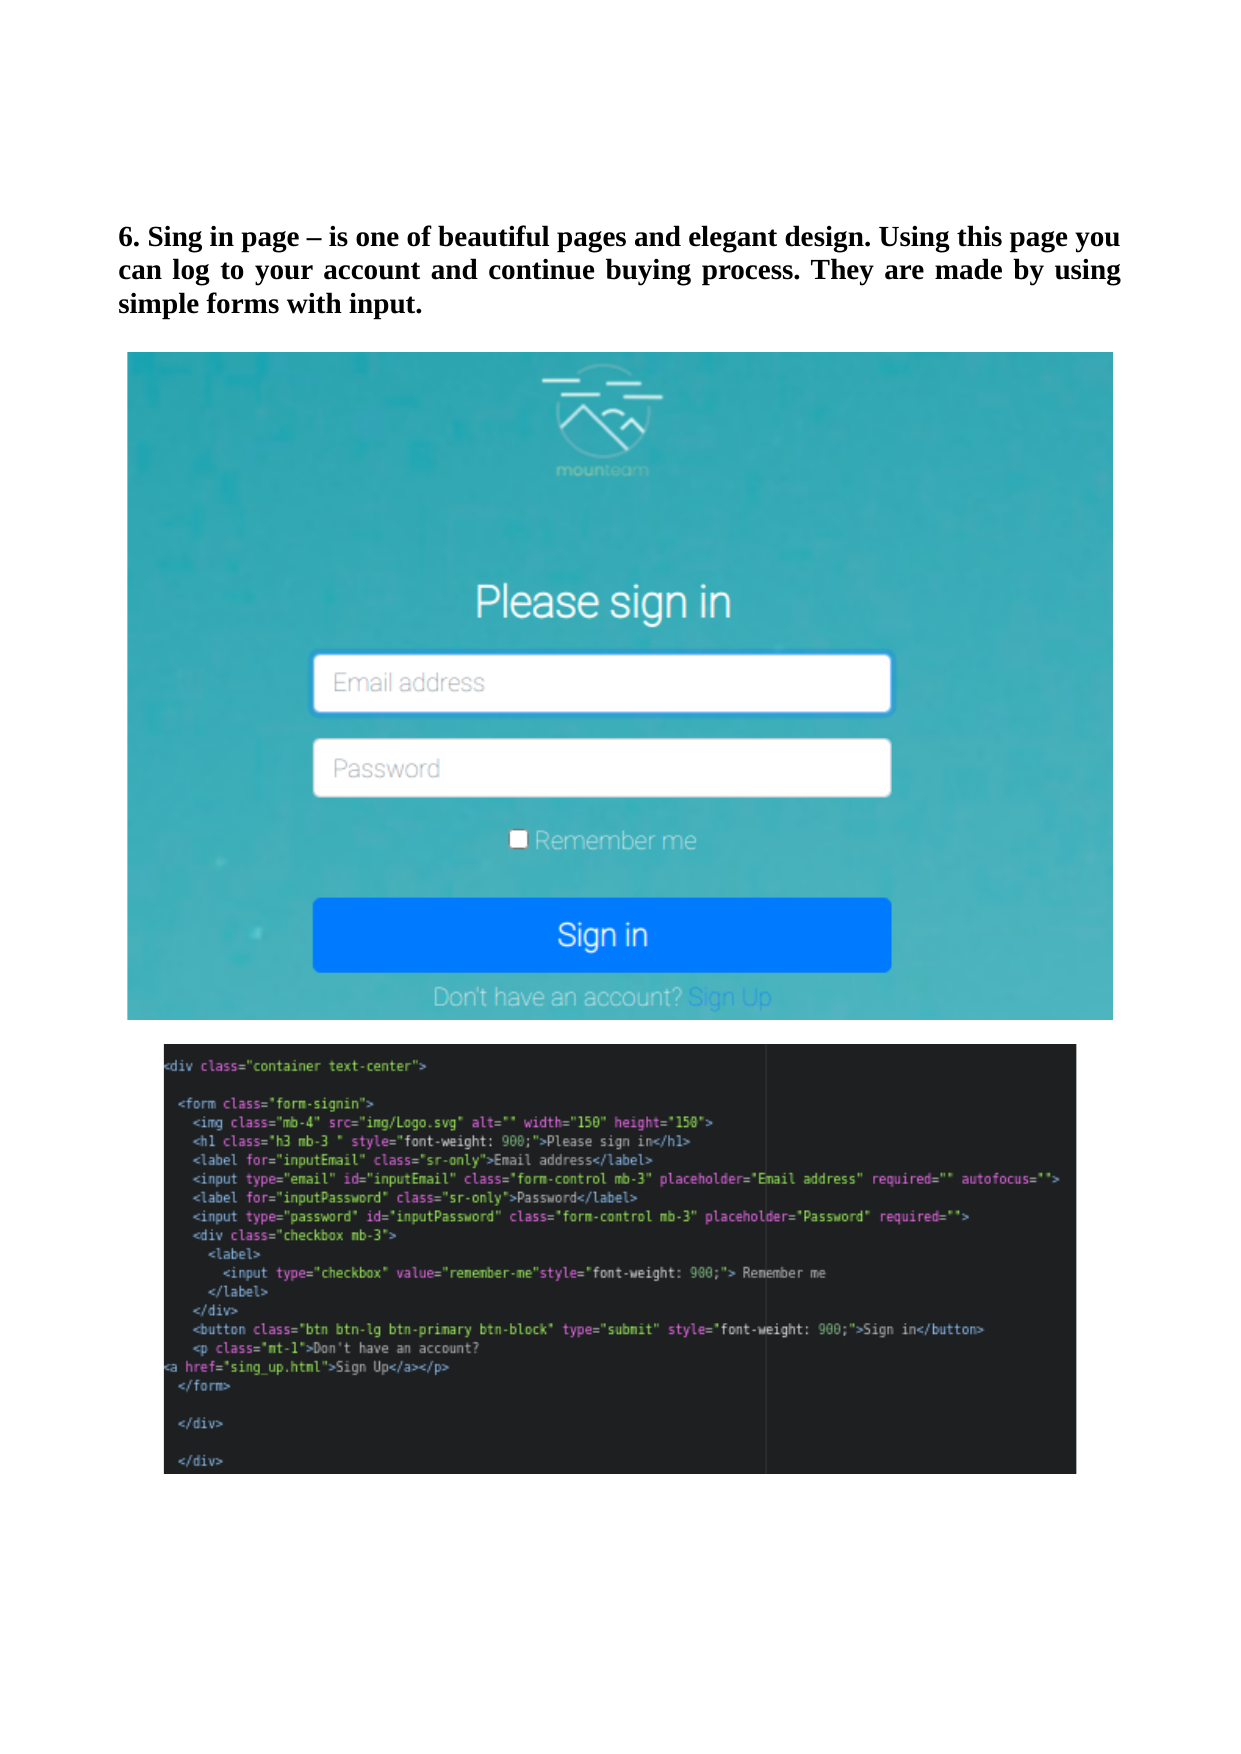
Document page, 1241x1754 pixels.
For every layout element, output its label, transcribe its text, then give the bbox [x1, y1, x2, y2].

picture [163, 1044, 1077, 1474]
picture [127, 352, 1113, 1020]
text 6. Sing in page – is one of beautiful pages and elegant design. Using this page you can log to your account and continue buying process. They are made by using simple forms with input. [118, 219, 1122, 319]
